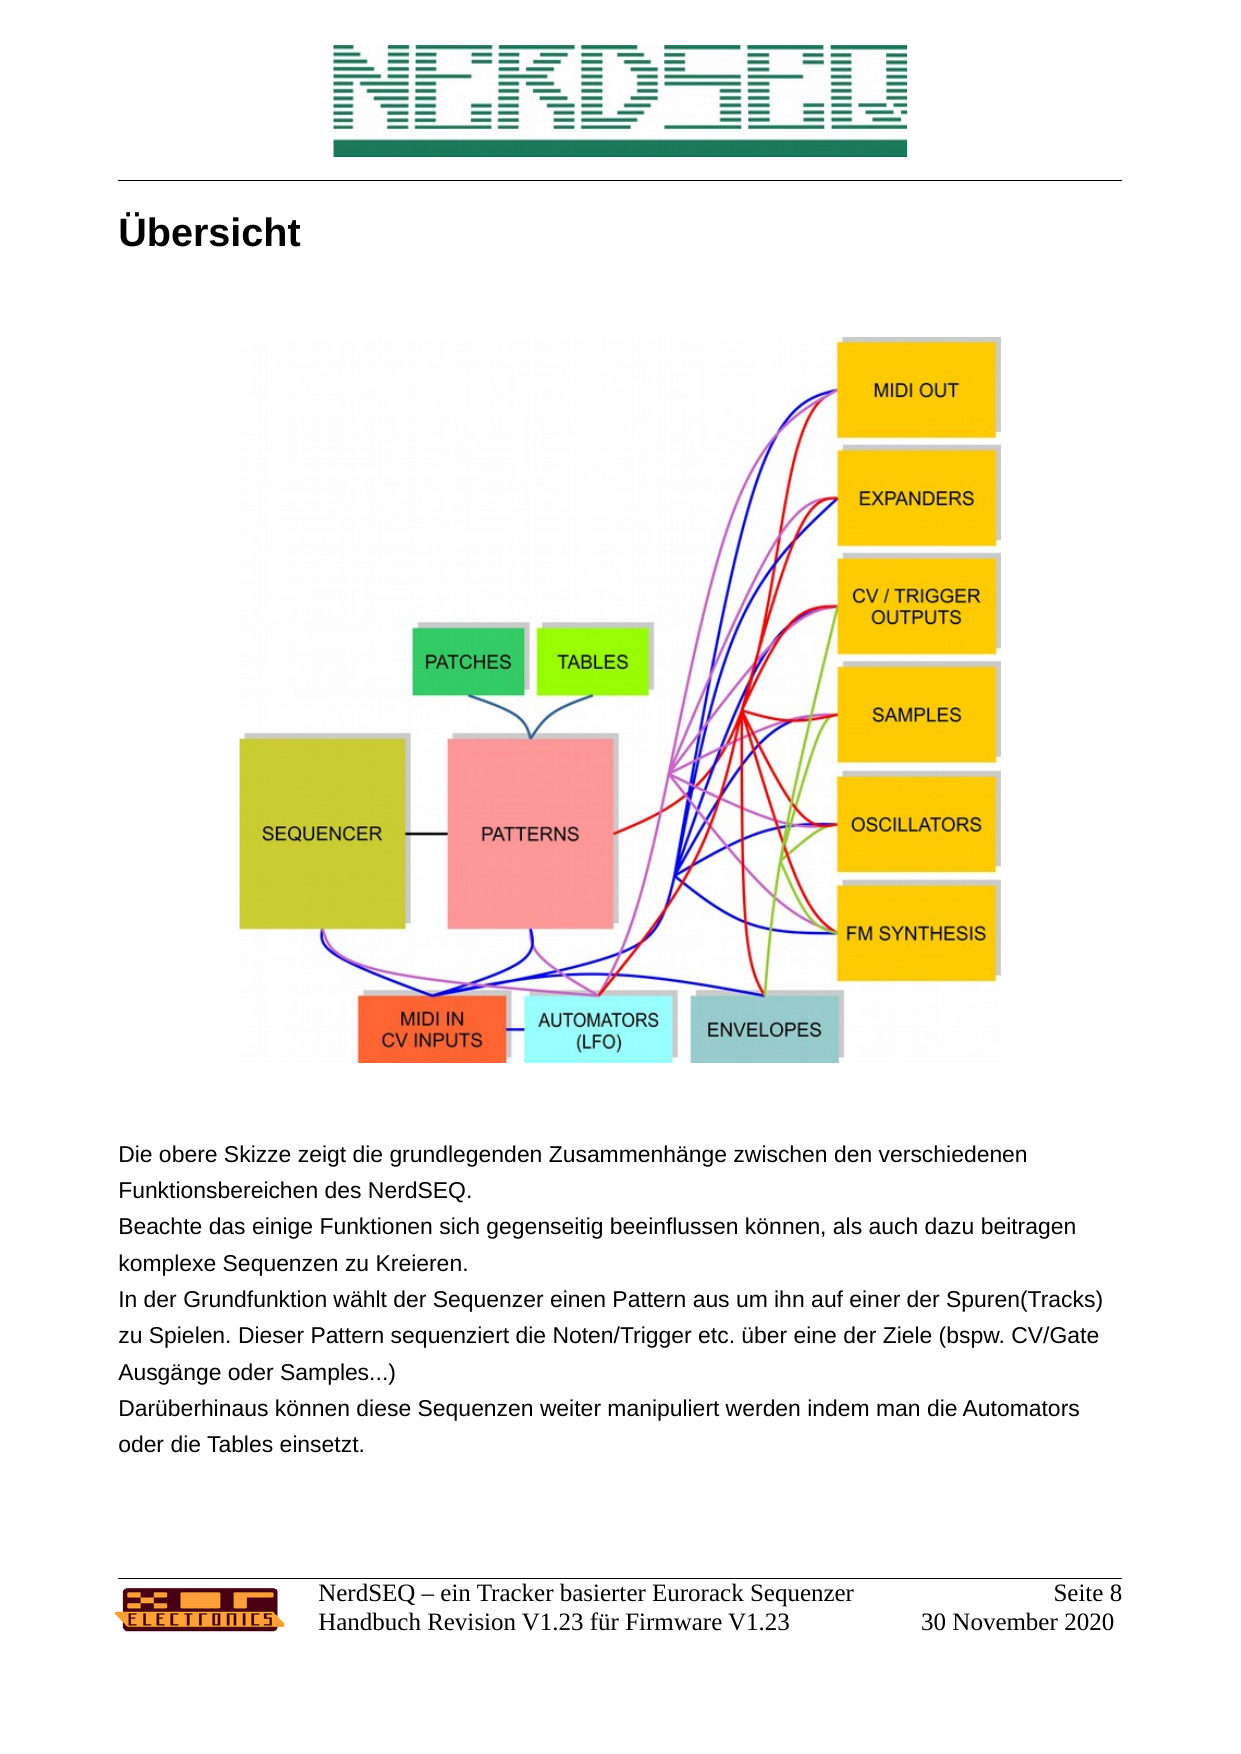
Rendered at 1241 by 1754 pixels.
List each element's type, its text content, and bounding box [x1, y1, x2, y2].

picture [333, 45, 908, 157]
picture [239, 337, 1001, 1063]
text Die obere Skizze zeigt die grundlegenden Zusammenhänge zwischen den verschiedenen Funktionsbereichen des NerdSEQ. Beachte das einige Funktionen sich gegenseitig beeinflussen können, als auch dazu beitragen komplexe Sequenzen zu Kreieren. In der Grundfunktion wählt der Sequenzer einen Pattern aus um ihn auf einer der Spuren(Tracks) zu Spielen. Dieser Pattern sequenziert die Noten/Trigger etc. über eine der Ziele (bspw. CV/Gate Ausgänge oder Samples...) Darüberhinaus können diese Sequenzen weiter manipuliert werden indem man die Automators oder die Tables einsetzt. [118, 1141, 1122, 1458]
picture [115, 1584, 285, 1634]
subtitle Übersicht [118, 209, 1122, 255]
